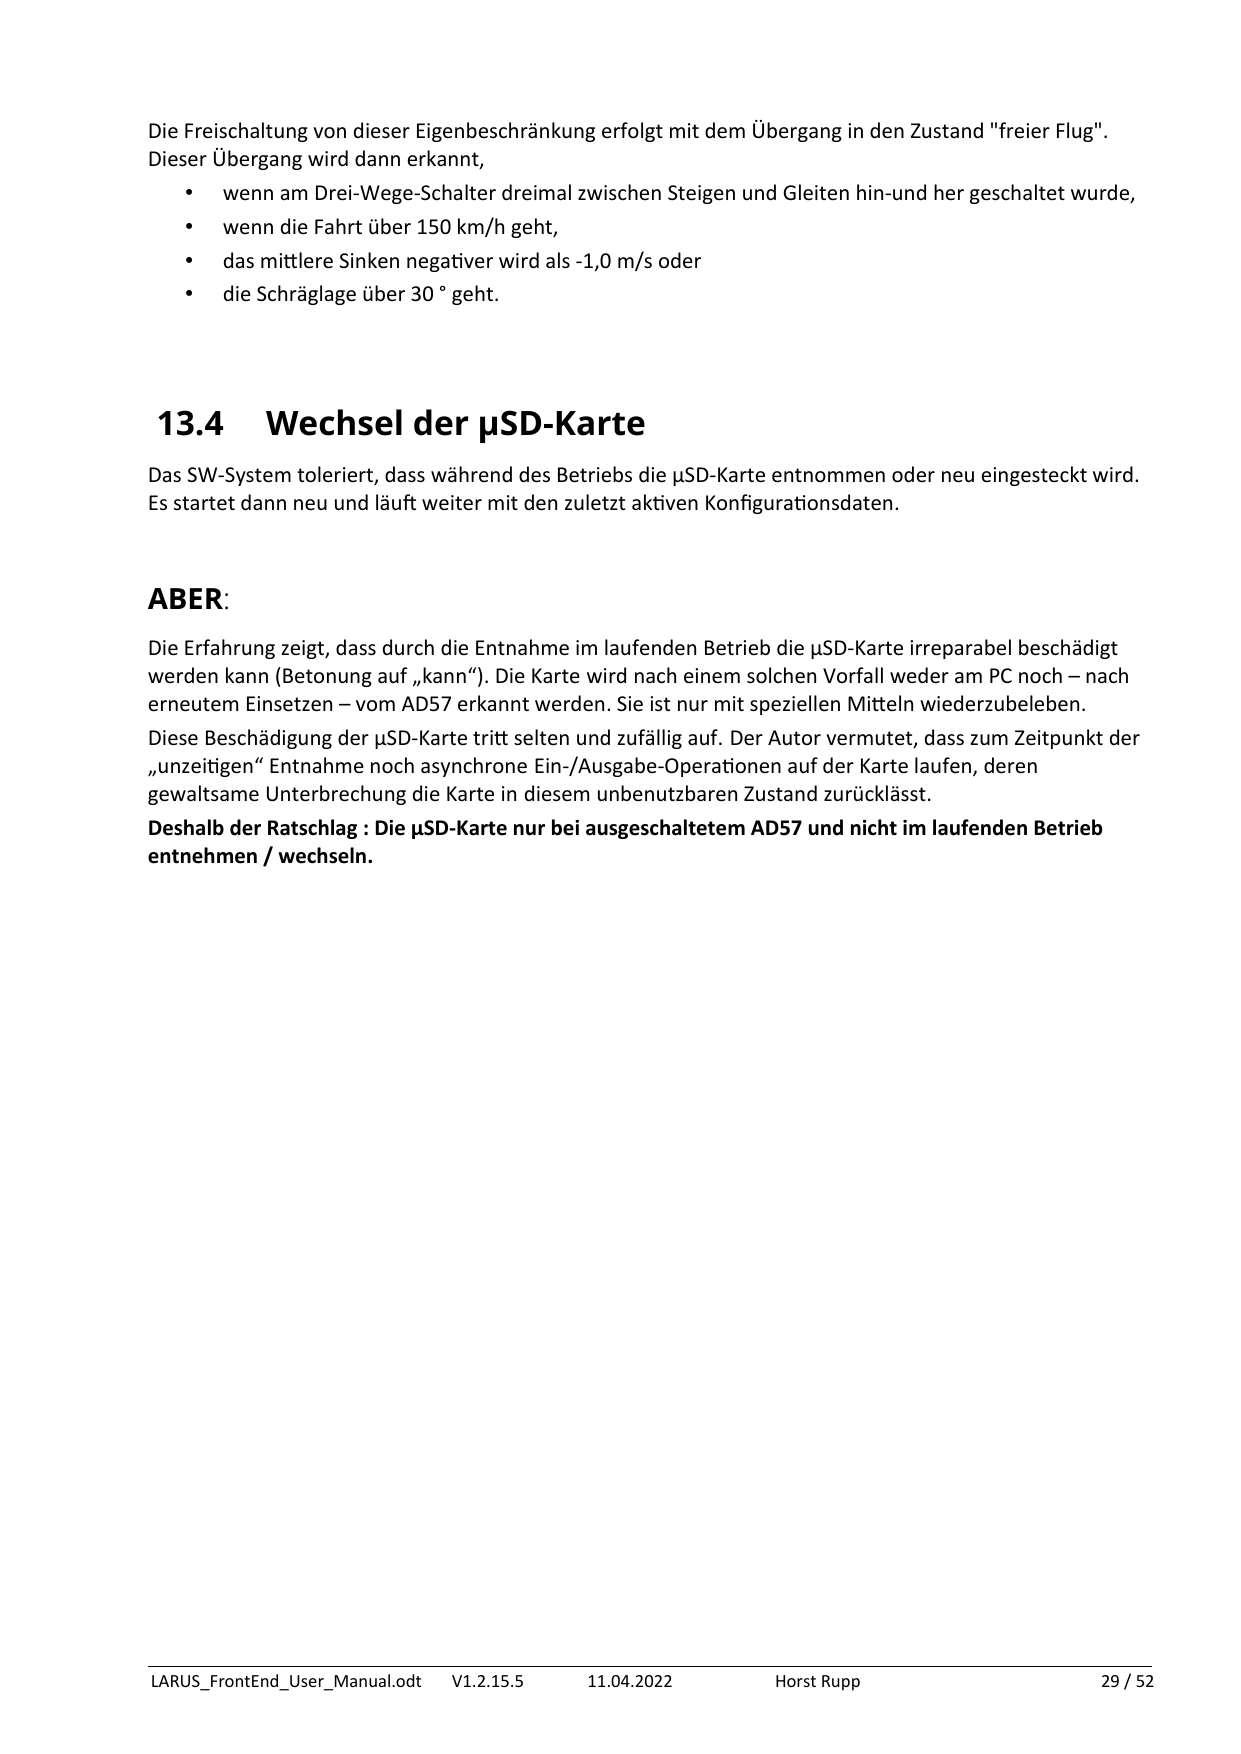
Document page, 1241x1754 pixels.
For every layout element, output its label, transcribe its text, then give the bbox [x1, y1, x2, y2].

text Diese Beschädigung der µSD-Karte tritt selten und zufällig auf. Der Autor vermutet, dass zum Zeitpunkt der „unzeitigen“ Entnahme noch asynchrone Ein-/Ausgabe-Operationen auf der Karte laufen, deren gewaltsame Unterbrechung die Karte in diesem unbenutzbaren Zustand zurücklässt. [148, 723, 1152, 807]
list die Schräglage über 30 ° geht. [185, 279, 1152, 308]
text Deshalb der Ratschlag : Die µSD-Karte nur bei ausgeschaltetem AD57 und nicht im laufenden Betrieb entnehmen / wechseln. [148, 813, 1152, 869]
list wenn am Drei-Wege-Schalter dreimal zwischen Steigen und Gleiten hin-und her geschaltet wurde, [185, 178, 1152, 206]
subtitle Wechsel der µSD-Karte [148, 399, 1152, 445]
list wenn die Fahrt über 150 km/h geht, [185, 212, 1152, 240]
text Das SW-System toleriert, dass während des Betriebs die µSD-Karte entnommen oder neu eingesteckt wird. Es startet dann neu und läuft weiter mit den zuletzt aktiven Konfigurationsdaten. [148, 460, 1152, 516]
subtitle ABER: [148, 578, 1140, 618]
list das mittlere Sinken negativer wird als -1,0 m/s oder [185, 246, 1152, 274]
text Die Erfahrung zeigt, dass durch die Entnahme im laufenden Betrieb die µSD-Karte irreparabel beschädigt werden kann (Betonung auf „kann“). Die Karte wird nach einem solchen Vorfall weder am PC noch – nach erneutem Einsetzen – vom AD57 erkannt werden. Sie ist nur mit speziellen Mitteln wiederzubeleben. [148, 633, 1152, 717]
text Die Freischaltung von dieser Eigenbeschränkung erfolgt mit dem Übergang in den Zustand "freier Flug". Dieser Übergang wird dann erkannt, [148, 116, 1152, 172]
